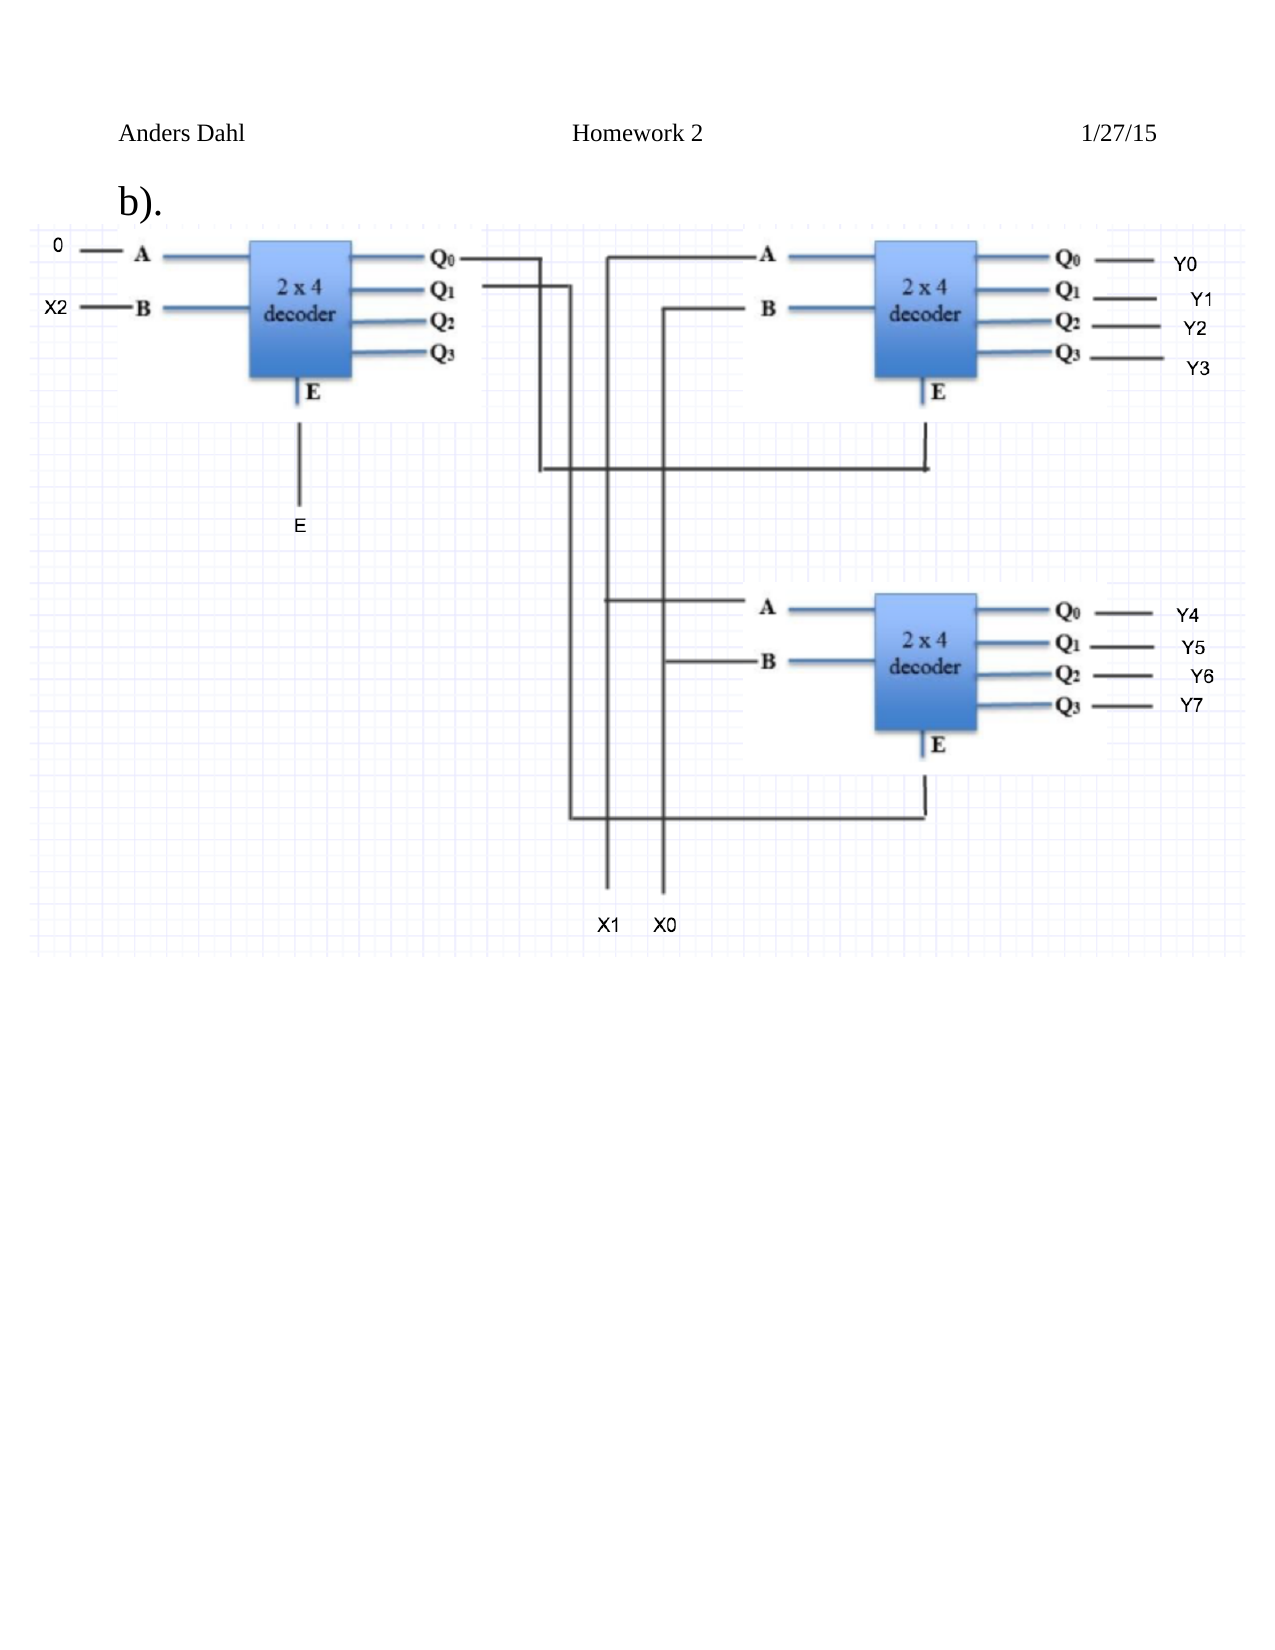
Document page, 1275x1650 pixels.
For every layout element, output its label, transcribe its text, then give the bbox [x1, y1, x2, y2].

picture [29, 224, 1246, 957]
text b). [118, 176, 1157, 224]
